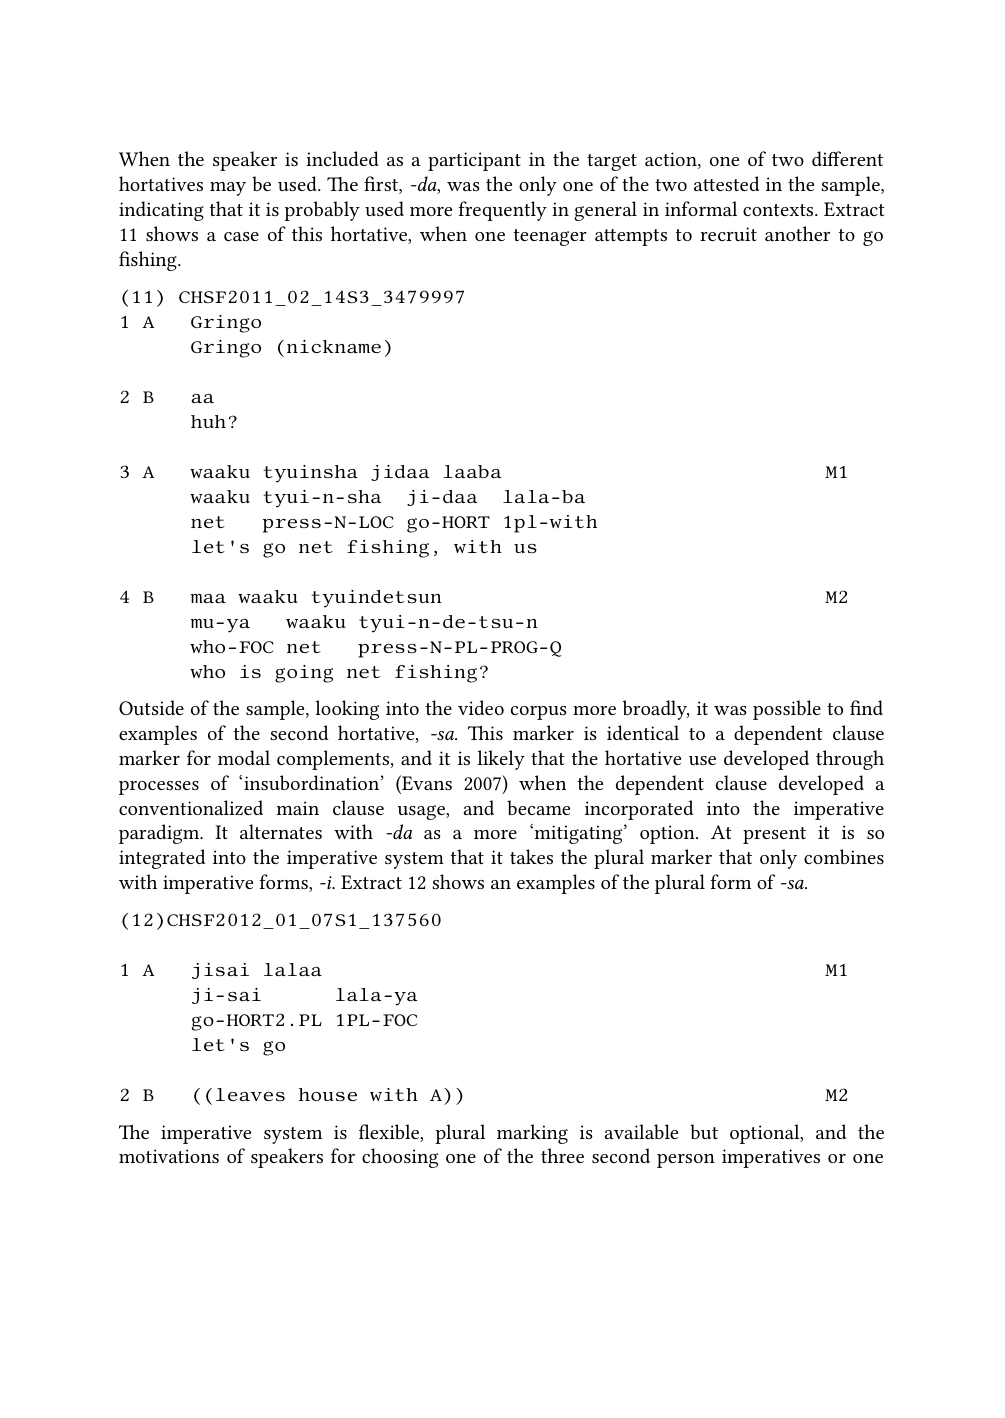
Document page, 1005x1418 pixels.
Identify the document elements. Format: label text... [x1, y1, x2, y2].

list CHSF2012_01_07S1_137560 1 A jisai lalaa M1 ji-sai lala-ya go-HORT2.PL 1PL-FOC let's go 2 B ((leaves house with A)) M2 [118, 907, 886, 1107]
text When the speaker is included as a participant in the target action, one of two different hortatives may be used. The first, -da, was the only one of the two attested in the sample, indicating that it is probably used more frequently in general in informal contexts. Extract 11 shows a case of this hortative, when one teenager attempts to recruit another to go fishing. [118, 147, 886, 271]
list CHSF2011_02_14S3_3479997 1 A Gringo Gringo (nickname) 2 B aa huh? 3 A waaku tyuinsha jidaa laaba M1 waaku tyui-n-sha ji-daa lala-ba net press-N-LOC go-HORT 1pl-with let's go net fishing, with us 4 B maa waaku tyuindetsun M2 mu-ya waaku tyui-n-de-tsu-n who-FOC net press-N-PL-PROG-Q who is going net fishing? [118, 283, 886, 683]
text The imperative system is flexible, plural marking is available but optional, and the motivations of speakers for choosing one of the three second person imperatives or one [118, 1119, 886, 1169]
text Outside of the sample, looking into the video corpus more broadly, it was possible to find examples of the second hortative, -sa. This marker is identical to a dependent clause marker for modal complements, and it is likely that the hortative use developed through processes of ‘insubordination’ (Evans 2007) when the dependent clause developed a conventionalized main clause usage, and became incorporated into the imperative paradigm. It alternates with -da as a more ‘mitigating’ option. At present it is so integrated into the imperative system that it takes the plural marker that only combines with imperative forms, -i. Extract 12 shows an examples of the plural form of -sa. [118, 696, 886, 894]
